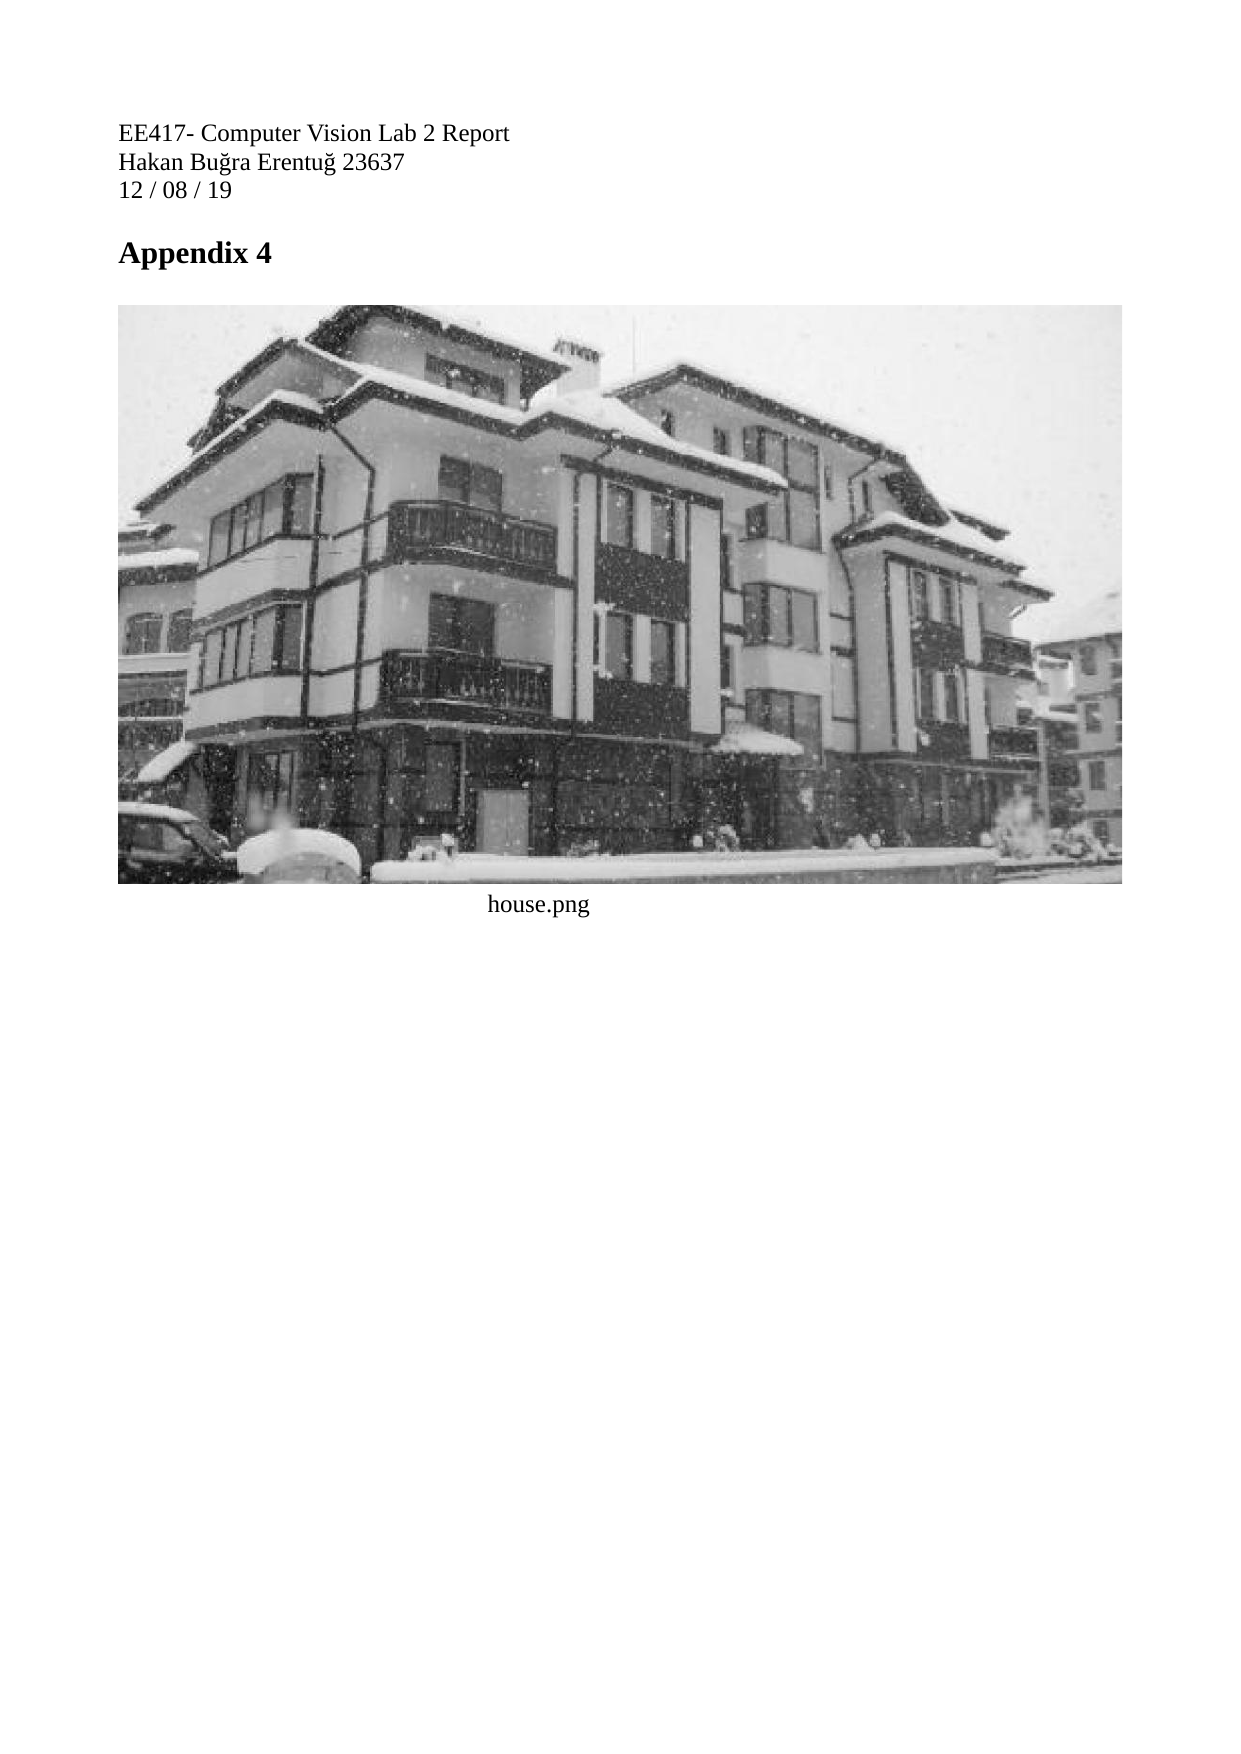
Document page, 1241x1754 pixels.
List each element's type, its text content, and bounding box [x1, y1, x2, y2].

picture [118, 305, 1123, 884]
text house.png [118, 884, 1122, 919]
text Appendix 4 [118, 234, 1122, 270]
